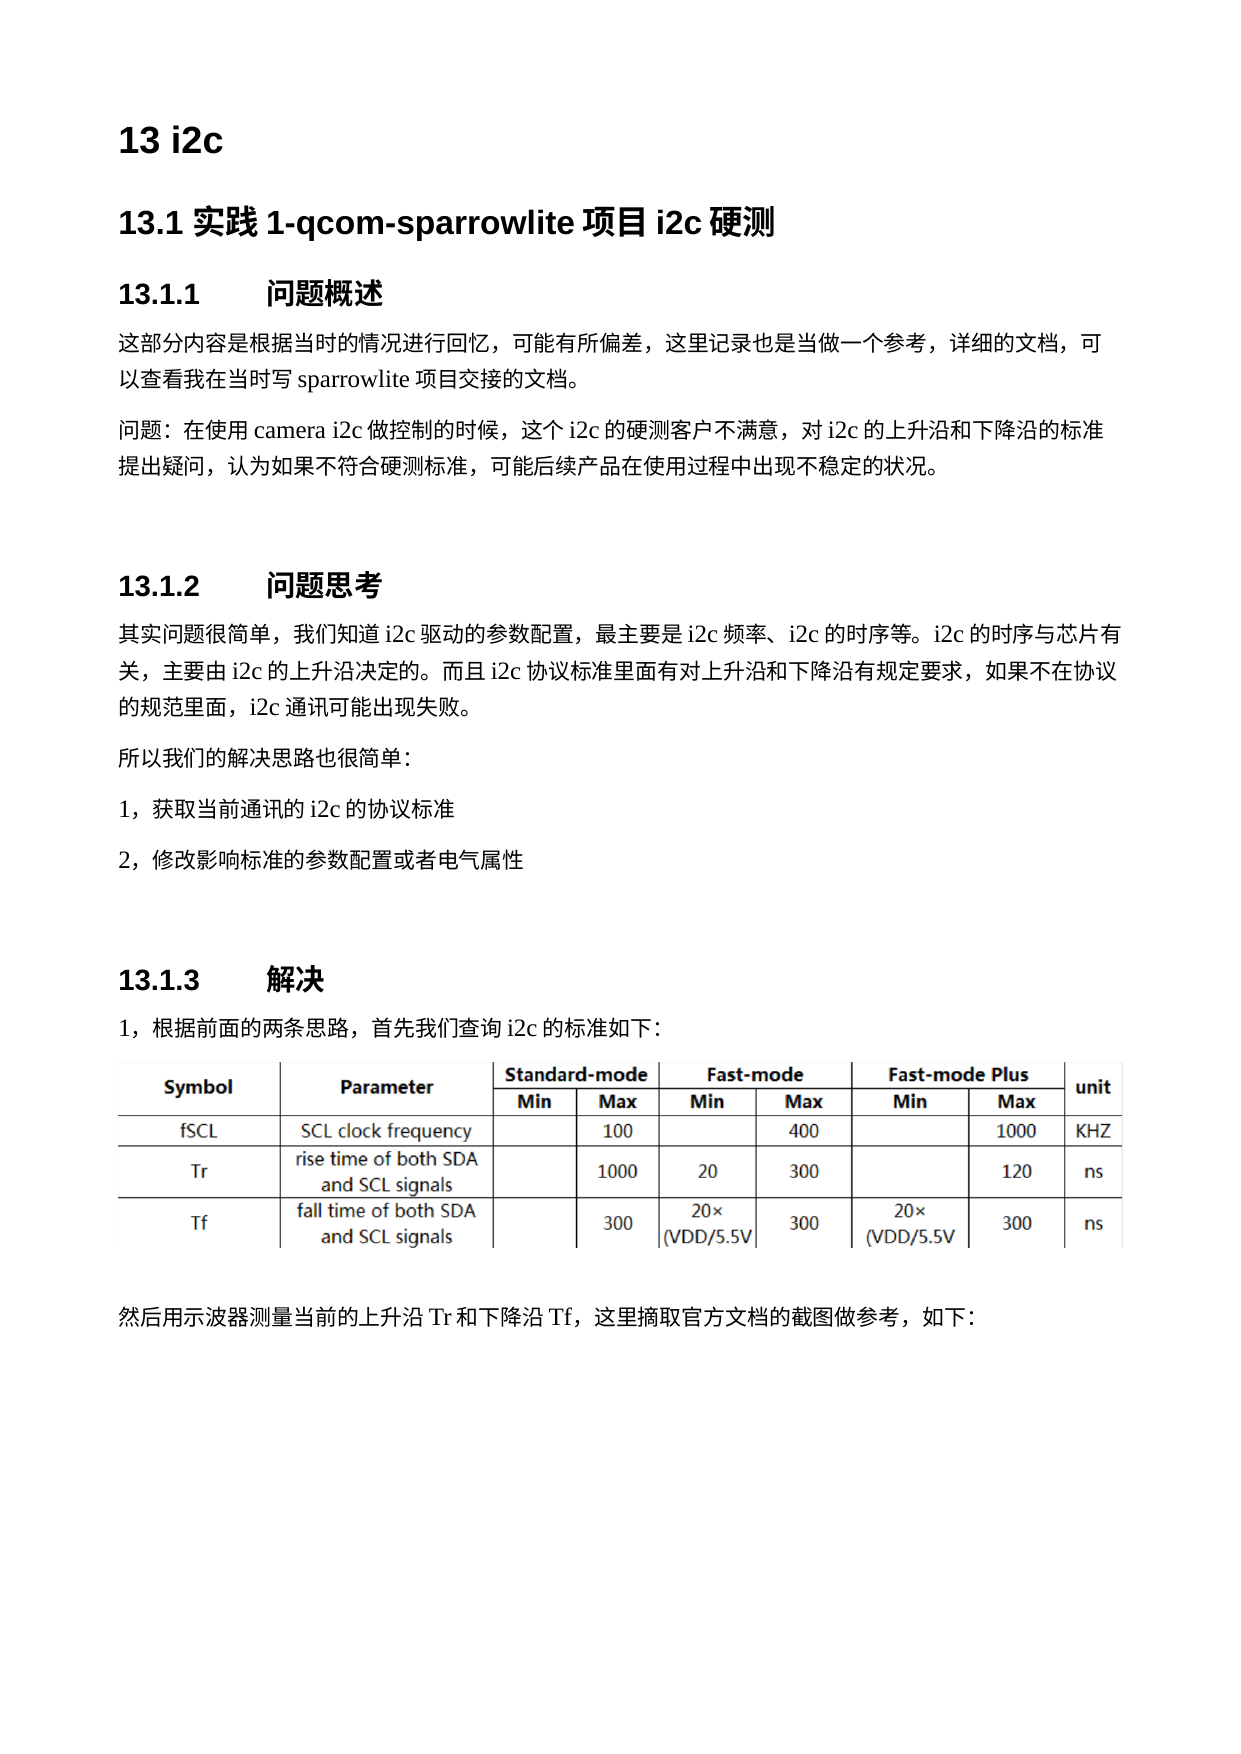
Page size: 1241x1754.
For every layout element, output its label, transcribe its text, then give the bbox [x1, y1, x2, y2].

text 这部分内容是根据当时的情况进行回忆，可能有所偏差，这里记录也是当做一个参考，详细的文档，可以查看我在当时写sparrowlite项目交接的文档。 [118, 326, 1122, 394]
subtitle 13.1.1 问题概述 [118, 271, 1122, 313]
subtitle 13.1.3 解决 [118, 956, 1122, 999]
text 1，获取当前通讯的i2c的协议标准 [118, 792, 1122, 824]
text 所以我们的解决思路也很简单： [118, 741, 1122, 773]
text 其实问题很简单，我们知道i2c驱动的参数配置，最主要是i2c频率、i2c的时序等。i2c的时序与芯片有关，主要由i2c的上升沿决定的。而且i2c协议标准里面有对上升沿和下降沿有规定要求，如果不在协议的规范里面，i2c通讯可能出现失败。 [118, 617, 1122, 722]
text 然后用示波器测量当前的上升沿Tr和下降沿Tf，这里摘取官方文档的截图做参考，如下： [118, 1300, 1122, 1331]
text 2，修改影响标准的参数配置或者电气属性 [118, 843, 1122, 875]
text 问题：在使用camera i2c做控制的时候，这个i2c的硬测客户不满意，对i2c的上升沿和下降沿的标准提出疑问，认为如果不符合硬测标准，可能后续产品在使用过程中出现不稳定的状况。 [118, 413, 1122, 481]
subtitle 13.1 实践1-qcom-sparrowlite项目i2c硬测 [118, 195, 1122, 244]
picture [118, 1062, 1123, 1248]
text 1，根据前面的两条思路，首先我们查询i2c的标准如下： [118, 1011, 1122, 1043]
subtitle 13 i2c [118, 118, 1122, 162]
subtitle 13.1.2 问题思考 [118, 562, 1122, 605]
